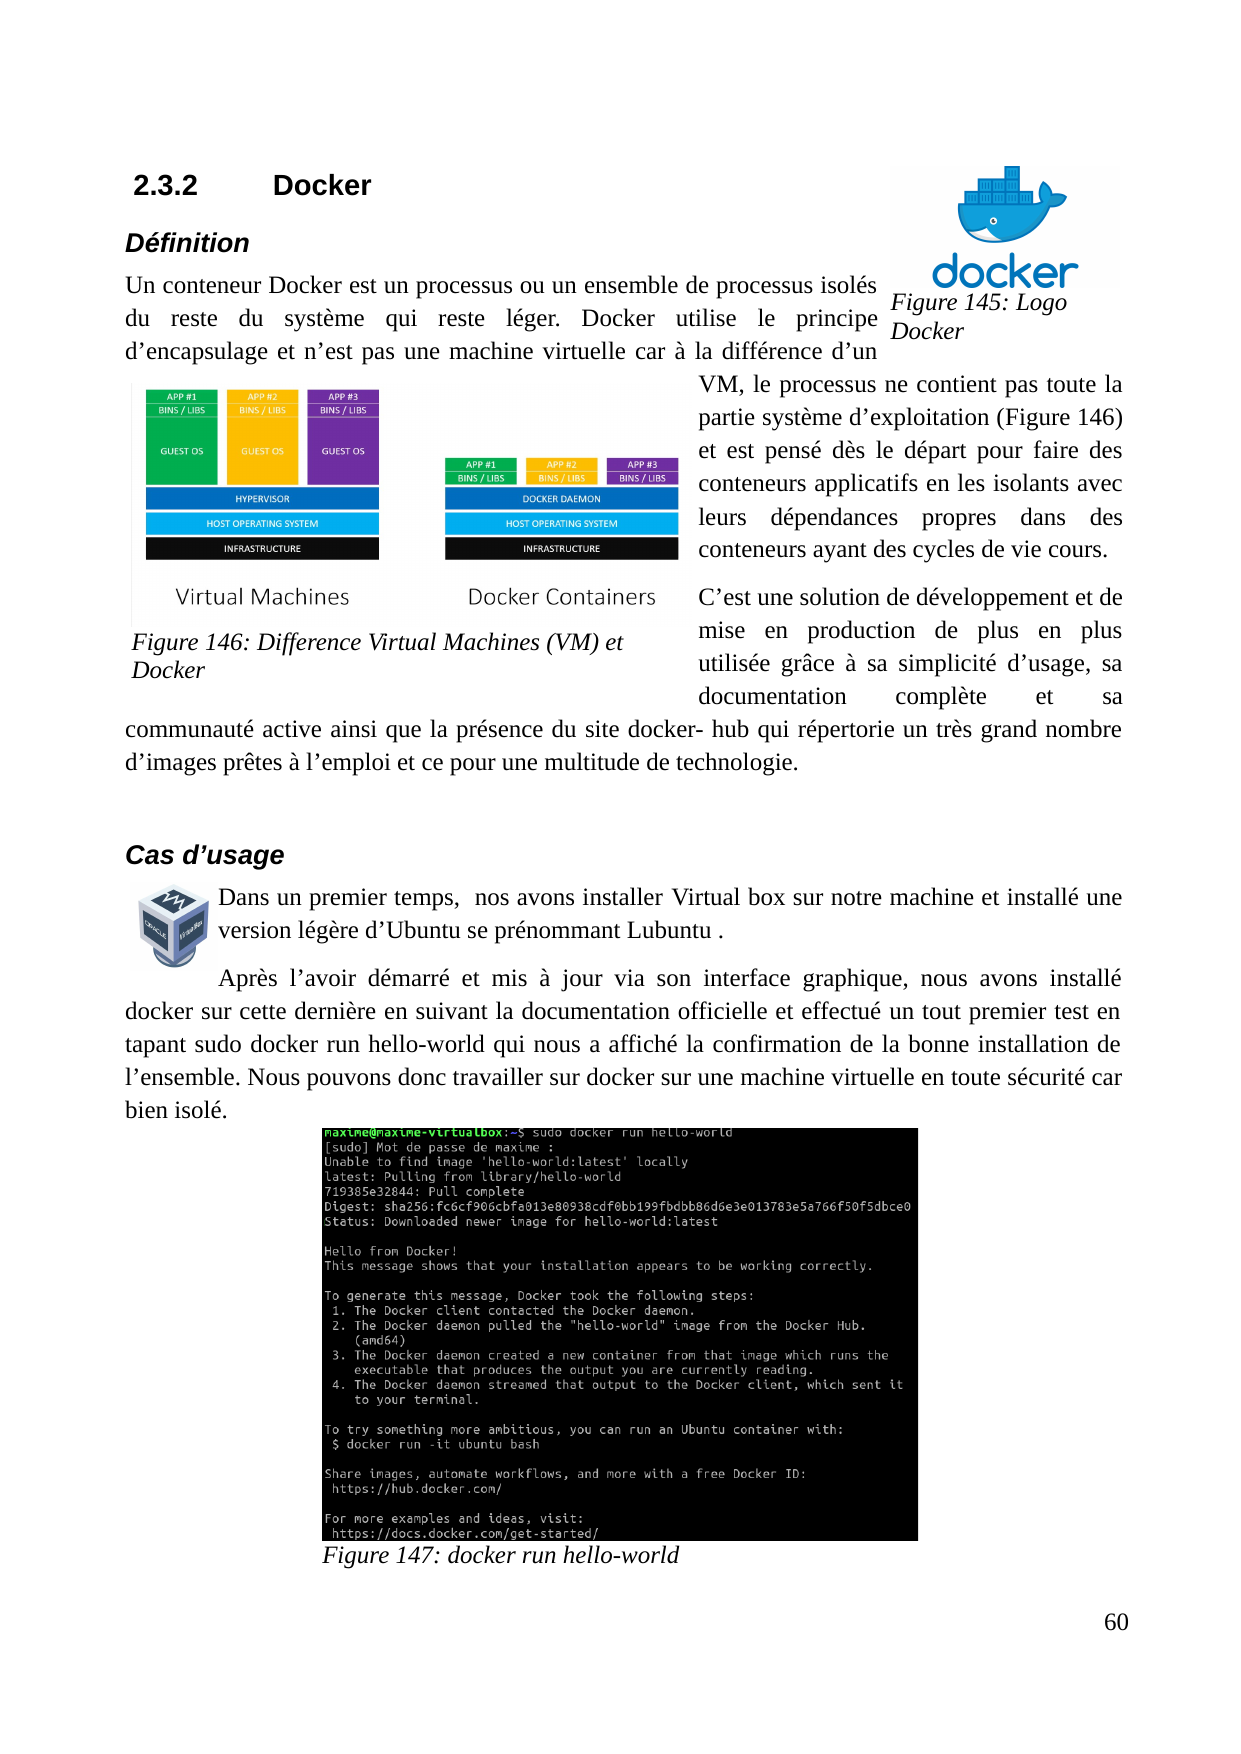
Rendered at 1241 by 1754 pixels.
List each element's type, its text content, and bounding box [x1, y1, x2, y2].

subtitle Cas d’usage [125, 807, 1123, 870]
picture [131, 383, 693, 627]
text Figure 147: docker run hello-world [322, 1541, 918, 1569]
picture [890, 166, 1121, 288]
subtitle Définition [125, 227, 890, 258]
text Un conteneur Docker est un processus ou un ensemble de processus isolés du reste du système qui reste léger. Docker utilise le principe d’encapsulage et n’est pas une machine virtuelle car à la différence d’un VM, le processus ne contient pas toute la partie système d’exploitation (Figure 146) et est pensé dès le départ pour faire des conteneurs applicatifs en les isolants avec leurs dépendances propres dans des conteneurs ayant des cycles de vie cours. [125, 270, 1123, 563]
picture [129, 882, 218, 971]
text Dans un premier temps, nos avons installer Virtual box sur notre machine et installé une version légère d’Ubuntu se prénommant Lubuntu . [218, 882, 1123, 944]
picture [322, 1128, 919, 1541]
text Figure 146: Difference Virtual Machines (VM) et Docker [131, 627, 692, 684]
subtitle [131, 684, 692, 698]
text C’est une solution de développement et de mise en production de plus en plus utilisée grâce à sa simplicité d’usage, sa documentation complète et sa communauté active ainsi que la présence du site docker- hub qui répertorie un très grand nombre d’images prêtes à l’emploi et ce pour une multitude de technologie. [125, 582, 1123, 776]
text Figure 145: Logo Docker [890, 288, 1120, 345]
subtitle Docker [125, 168, 890, 202]
text Après l’avoir démarré et mis à jour via son interface graphique, nous avons installé docker sur cette dernière en suivant la documentation officielle et effectué un tout premier test en tapant sudo docker run hello-world qui nous a affiché la confirmation de la bonne installation de l’ensemble. Nous pouvons donc travailler sur docker sur une machine virtuelle en toute sécurité car bien isolé. [125, 963, 1123, 1124]
subtitle [890, 154, 1120, 166]
